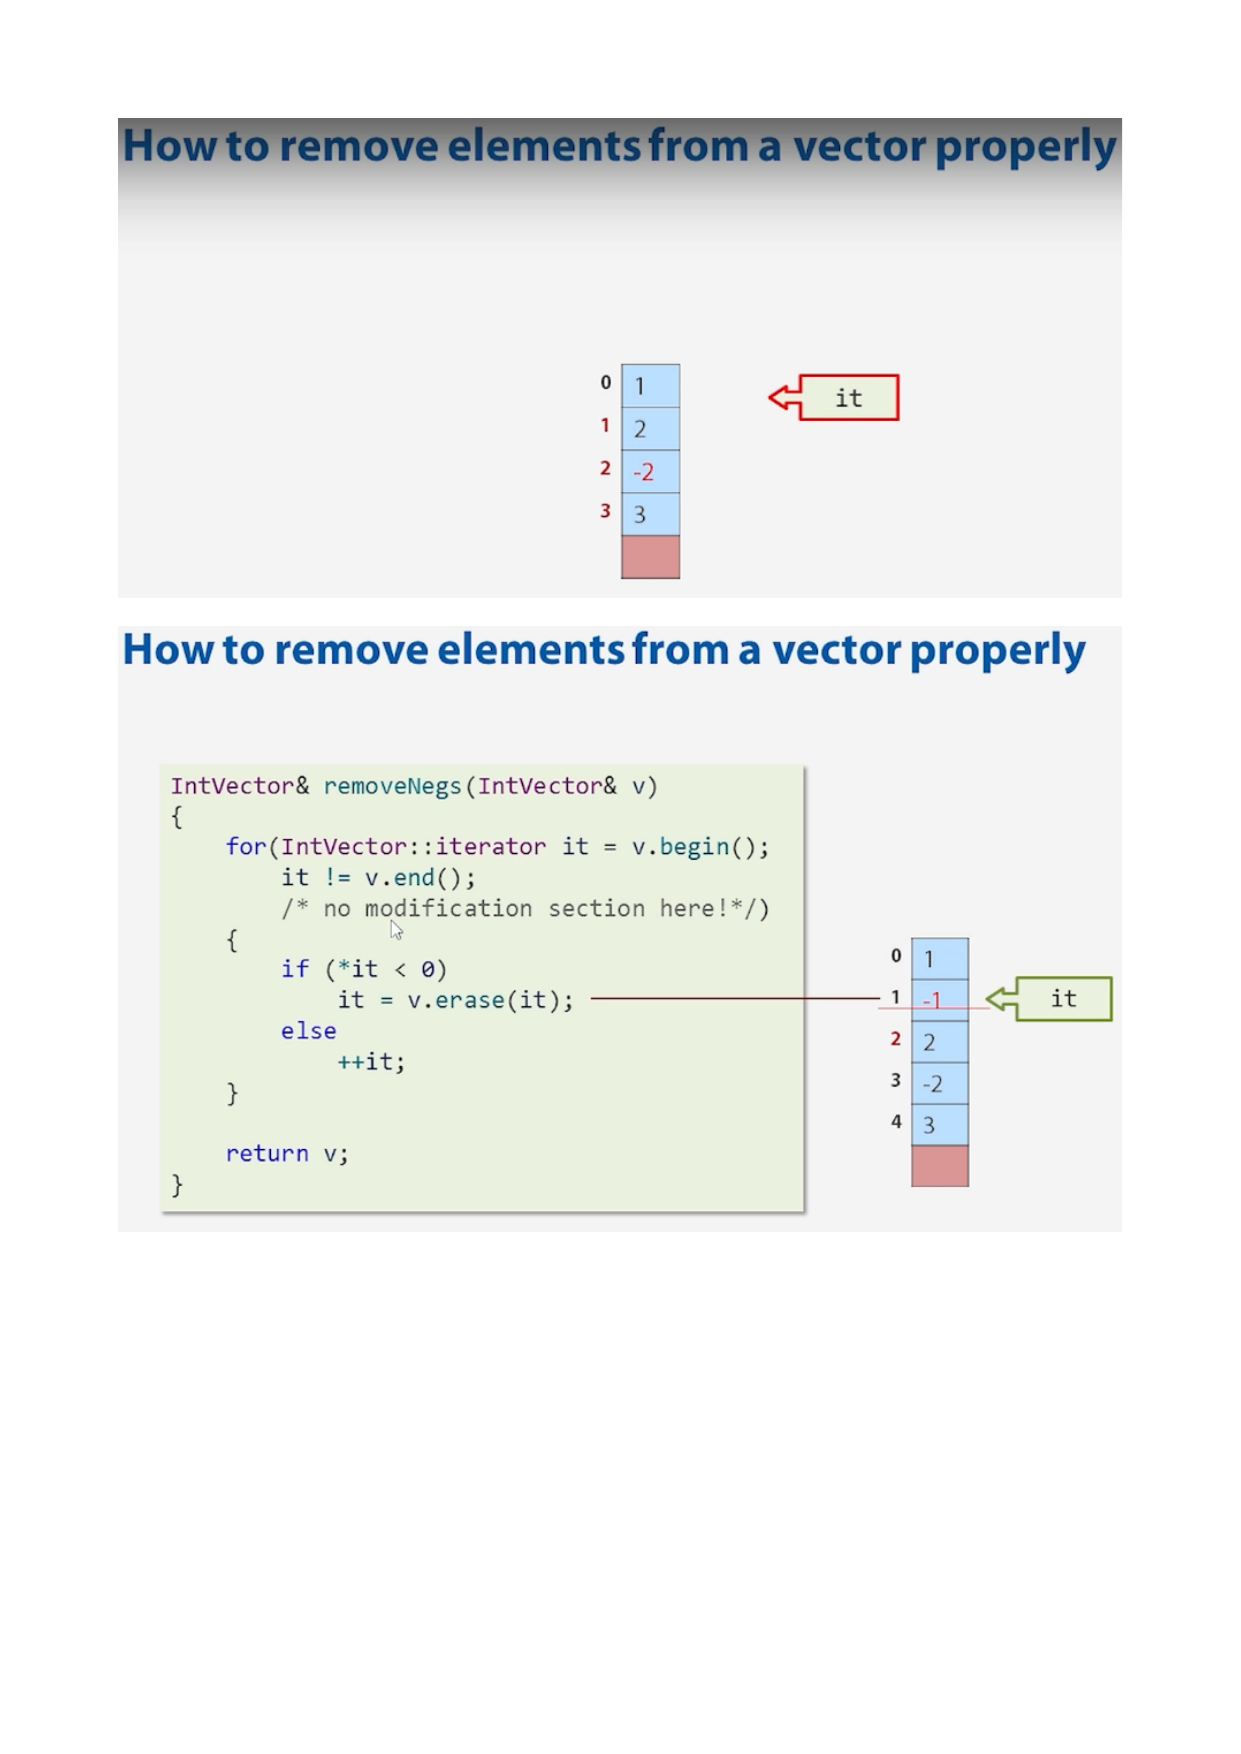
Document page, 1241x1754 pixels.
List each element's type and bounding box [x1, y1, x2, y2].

picture [118, 118, 1123, 598]
picture [118, 626, 1123, 1232]
